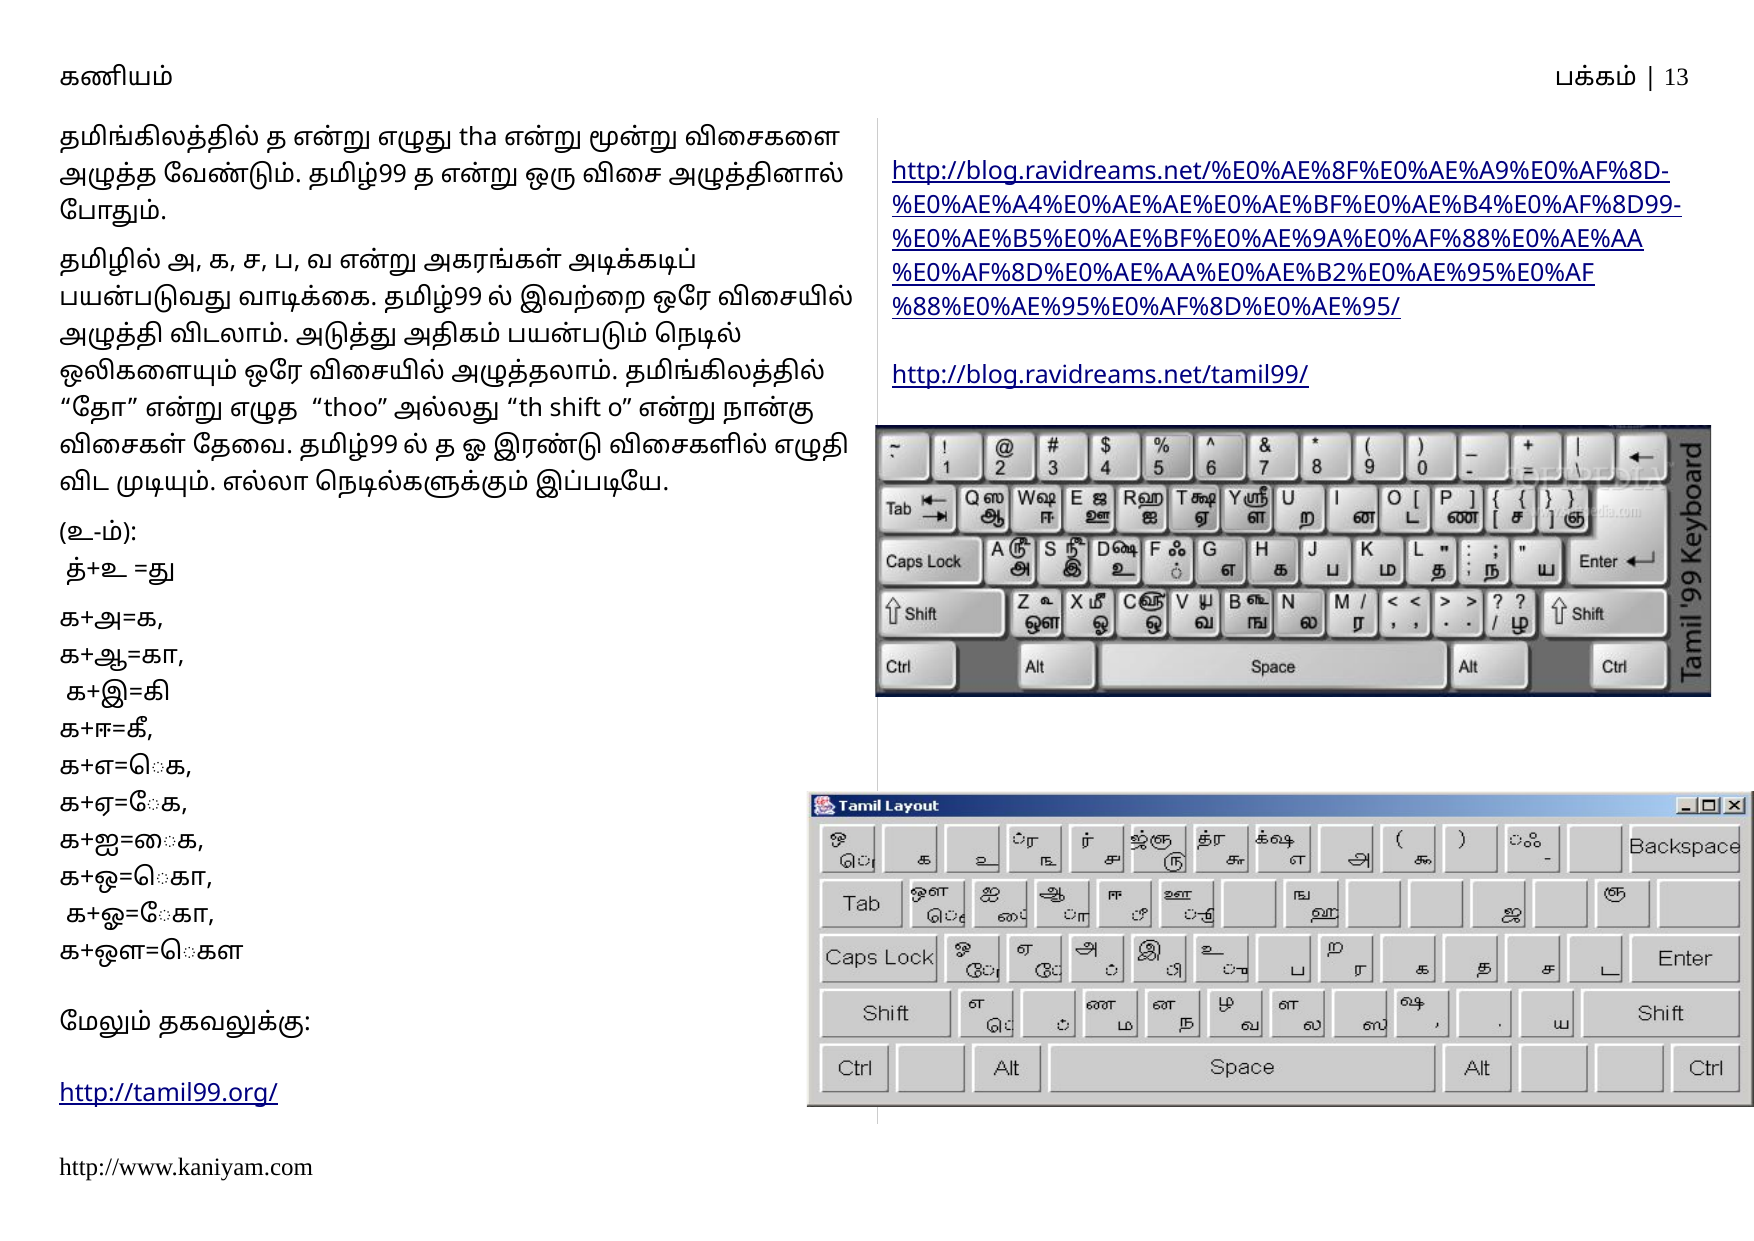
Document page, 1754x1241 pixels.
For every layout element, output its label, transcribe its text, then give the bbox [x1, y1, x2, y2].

text மேலும் தகவலுக்கு: [59, 1004, 806, 1041]
text க+ஔ=ெகௗ [59, 933, 806, 969]
text க+ஓ=ேகா, [59, 896, 806, 933]
text த்+உ =து [59, 550, 862, 587]
picture [806, 791, 1754, 1107]
text க+ஆ=கா, [59, 637, 862, 674]
text க+ஏ=ேக, [59, 785, 862, 822]
text தமிழில் அ, க, ச, ப, வ என்று அகரங்கள் அடிக்கடிப் பயன்படுவது வாடிக்கை. தமிழ்99ல் இவற்றை ஒரே விசையில் அழுத்தி விடலாம். அடுத்து அதிகம் பயன்படும் நெடில் ஒலிகளையும் ஒரே விசையில் அழுத்தலாம். தமிங்கிலத்தில் “தோ” என்று எழுத “thoo” அல்லது “th shift o” என்று நான்கு விசைகள் தேவை. தமிழ்99ல் த ஓ இரண்டு விசைகளில் எழுதி விட முடியும். எல்லா நெடில்களுக்கும் இப்படியே. [59, 242, 862, 501]
text க+ஒ=ெகா, [59, 859, 806, 896]
text தமிங்கிலத்தில் த என்று எழுது tha என்று மூன்று விசைகளை அழுத்த வேண்டும். தமிழ்99 த என்று ஒரு விசை அழுத்தினால் போதும். [59, 118, 862, 229]
text க+அ=க, [59, 600, 862, 637]
text க+எ=ெக, [59, 748, 862, 785]
text க+ஐ=ைக, [59, 822, 806, 859]
text க+ஈ=கீ, [59, 711, 862, 748]
text http://tamil99.org/ [59, 1075, 862, 1109]
picture [875, 425, 1712, 697]
text http://blog.ravidreams.net/%E0%AE%8F%E0%AE%A9%E0%AF%8D-%E0%AE%A4%E0%AE%AE%E0%AE%BF%E0%AE%B4%E0%AF%8D99-%E0%AE%B5%E0%AE%BF%E0%AE%9A%E0%AF%88%E0%AE%AA%E0%AF%8D%E0%AE%AA%E0%AE%B2%E0%AE%95%E0%AF%88%E0%AE%95%E0%AF%8D%E0%AE%95/ [892, 153, 1695, 323]
text க+இ=கி [59, 674, 862, 711]
text (உ-ம்): [59, 513, 862, 550]
text http://blog.ravidreams.net/tamil99/ [892, 357, 1695, 391]
